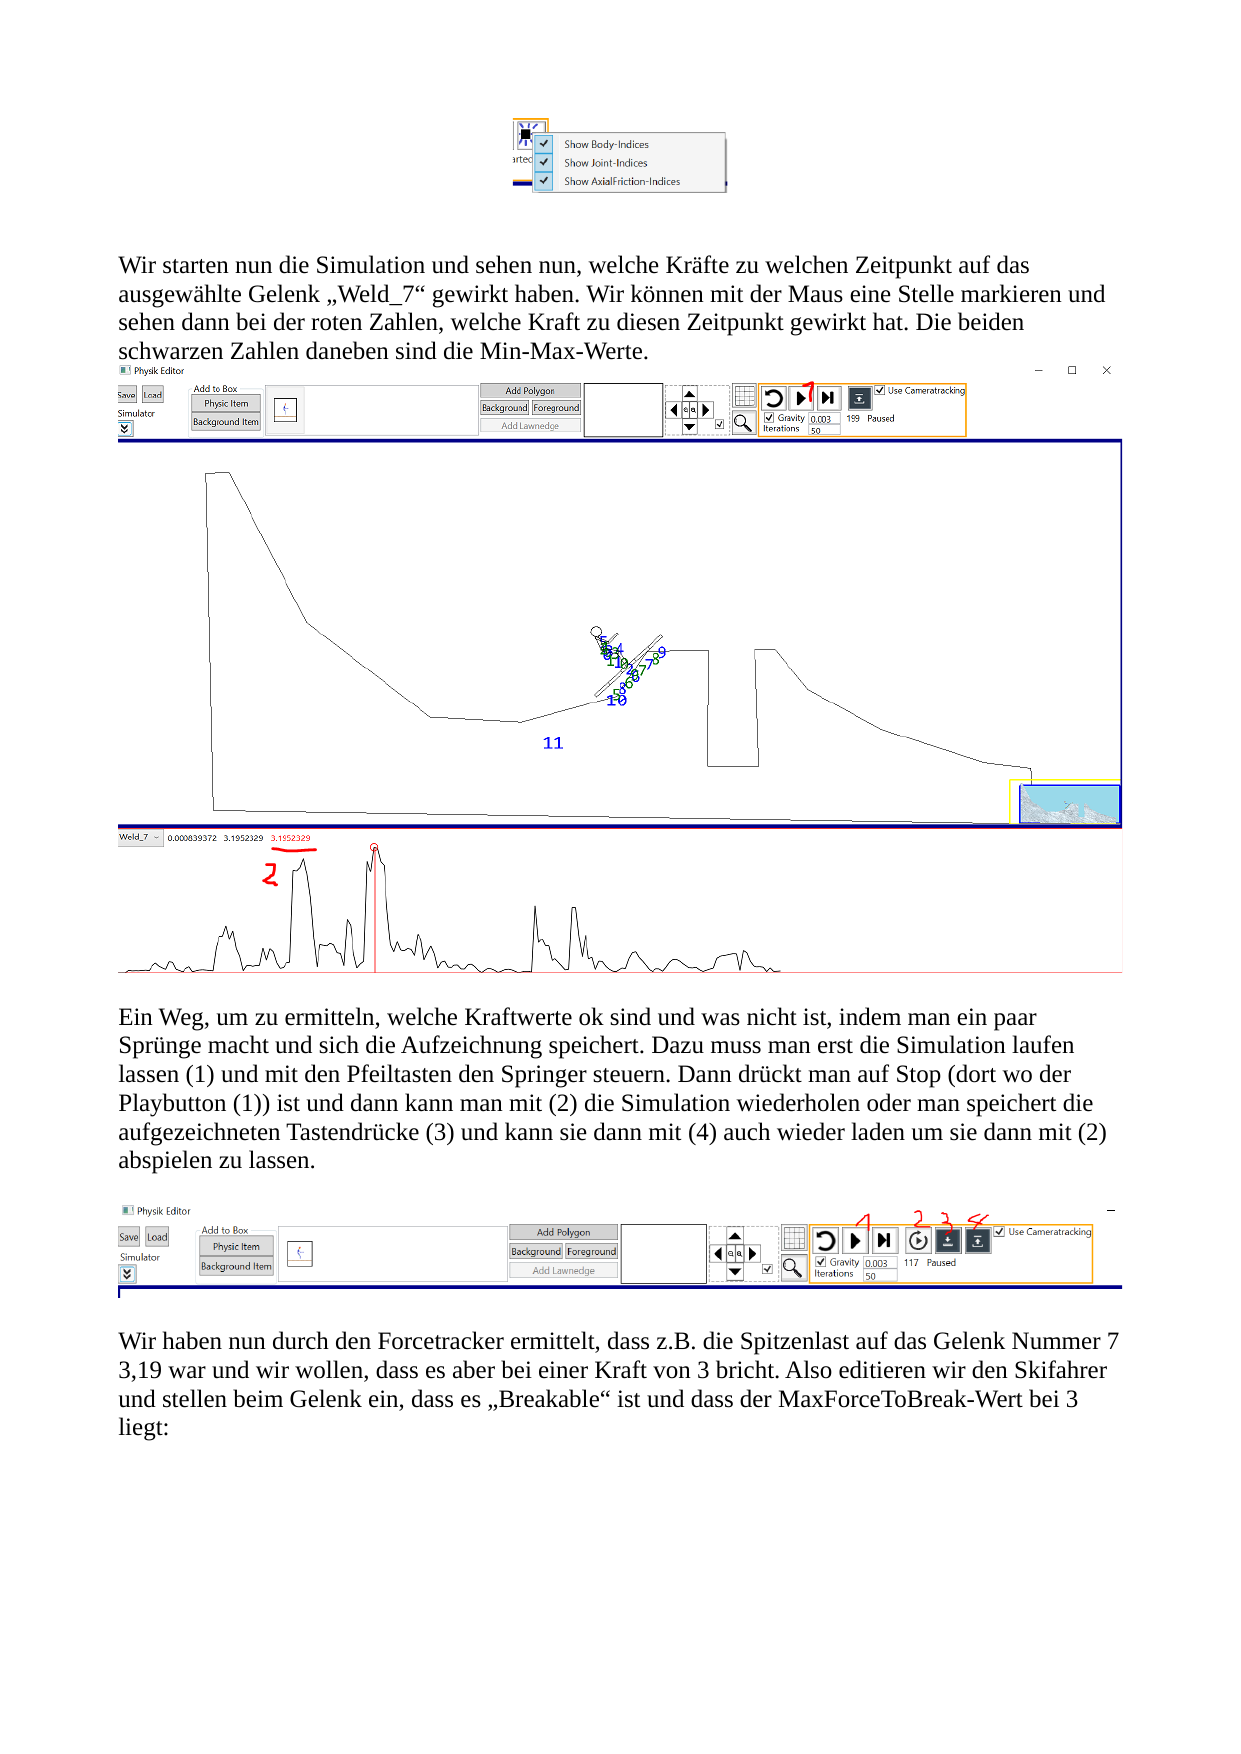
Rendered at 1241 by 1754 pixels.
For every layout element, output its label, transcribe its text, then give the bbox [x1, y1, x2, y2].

text Wir haben nun durch den Forcetracker ermittelt, dass z.B. die Spitzenlast auf das Gelenk Nummer 7 3,19 war und wir wollen, dass es aber bei einer Kraft von 3 bricht. Also editieren wir den Skifahrer und stellen beim Gelenk ein, dass es „Breakable“ ist und dass der MaxForceToBreak-Wert bei 3 liegt: [118, 1326, 1122, 1441]
picture [118, 1203, 1123, 1298]
text Wir starten nun die Simulation und sehen nun, welche Kräfte zu welchen Zeitpunkt auf das ausgewählte Gelenk „Weld_7“ gewirkt haben. Wir können mit der Maus eine Stelle markieren und sehen dann bei der roten Zahlen, welche Kraft zu diesen Zeitpunkt gewirkt hat. Die beiden schwarzen Zahlen daneben sind die Min-Max-Werte. [118, 250, 1122, 365]
picture [118, 365, 1123, 973]
text Ein Weg, um zu ermitteln, welche Kraftwerte ok sind und was nicht ist, indem man ein paar Sprünge macht und sich die Aufzeichnung speichert. Dazu muss man erst die Simulation laufen lassen (1) und mit den Pfeiltasten den Springer steuern. Dann drückt man auf Stop (dort wo der Playbutton (1)) ist und dann kann man mit (2) die Simulation wiederholen oder man speichert die aufgezeichneten Tastendrücke (3) und kann sie dann mit (4) auch wieder laden um sie dann mit (2) abspielen zu lassen. [118, 1002, 1122, 1174]
picture [512, 118, 728, 193]
